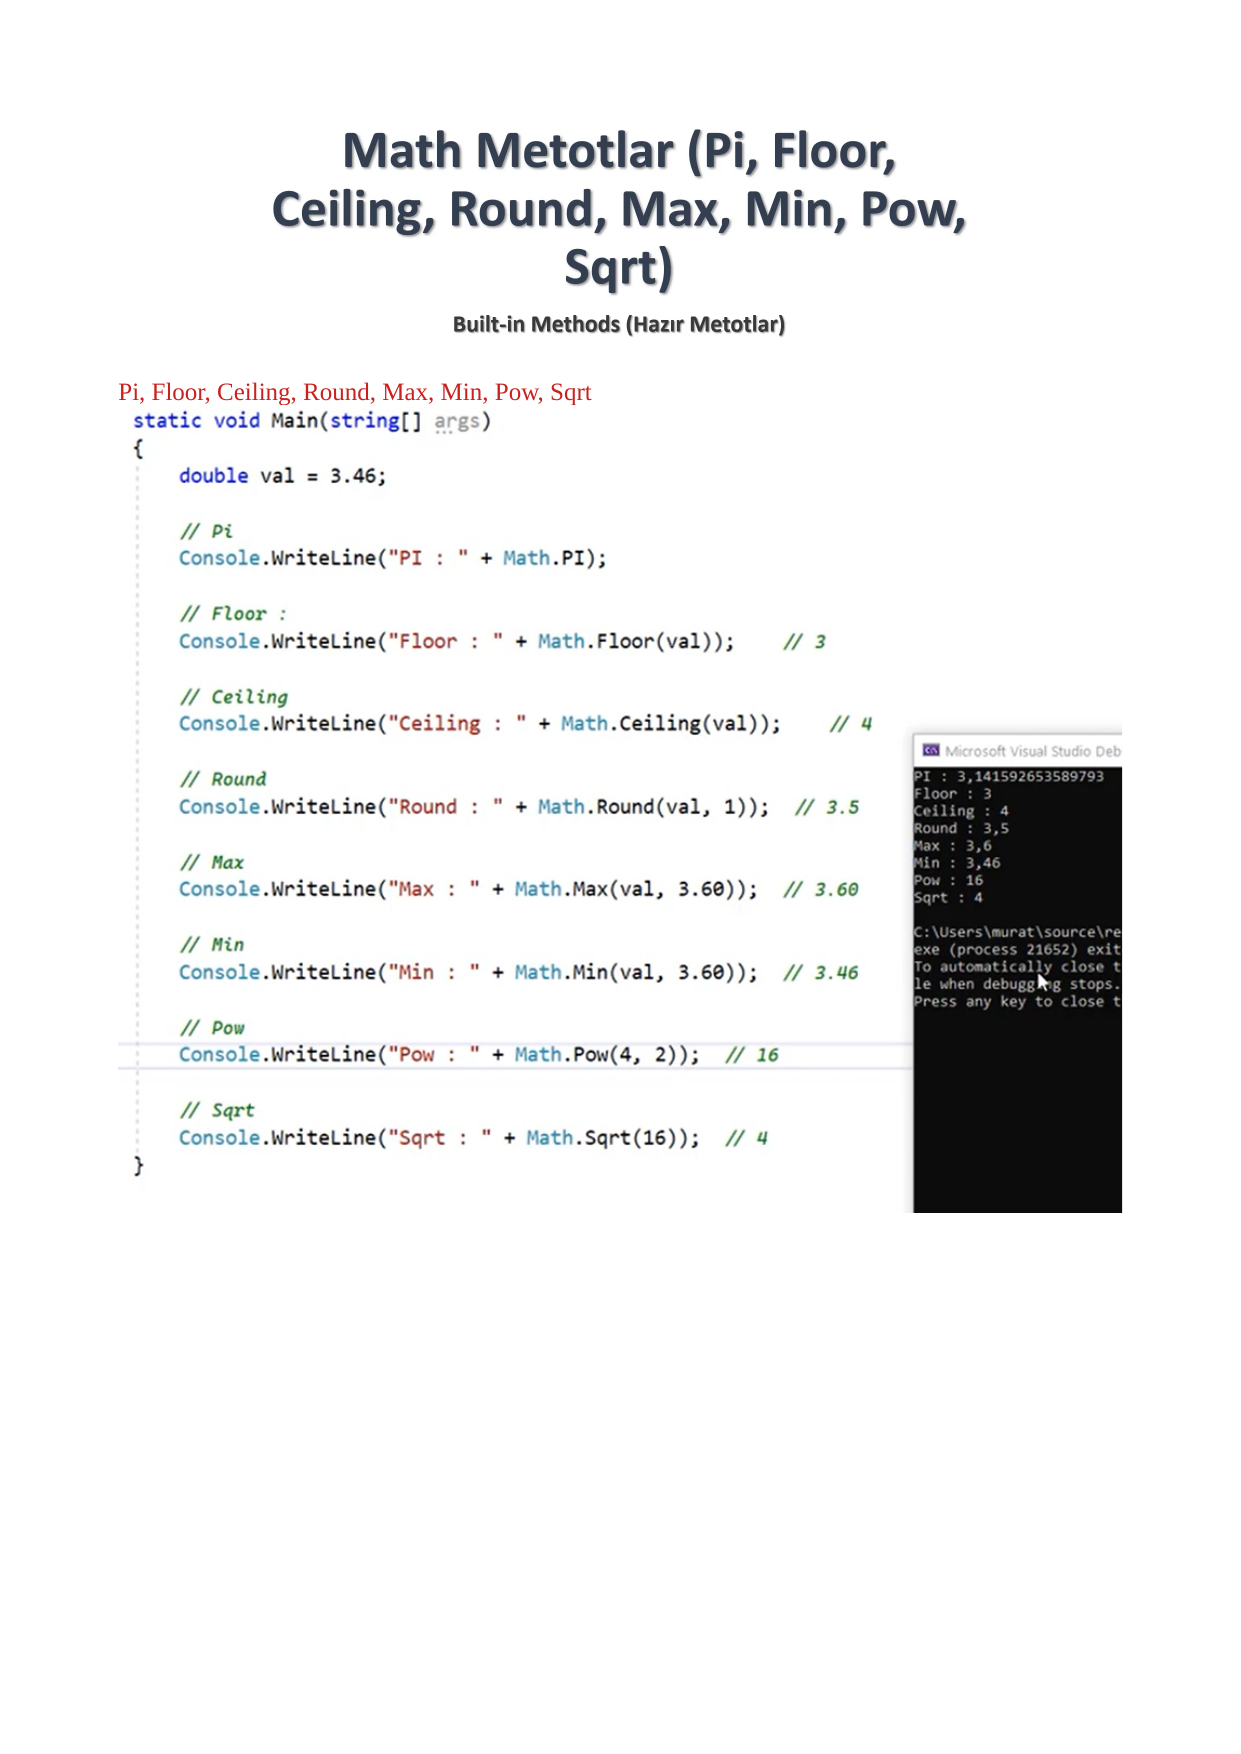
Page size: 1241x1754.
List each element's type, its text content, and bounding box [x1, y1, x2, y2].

text Pi, Floor, Ceiling, Round, Max, Min, Pow, Sqrt [118, 377, 1122, 405]
